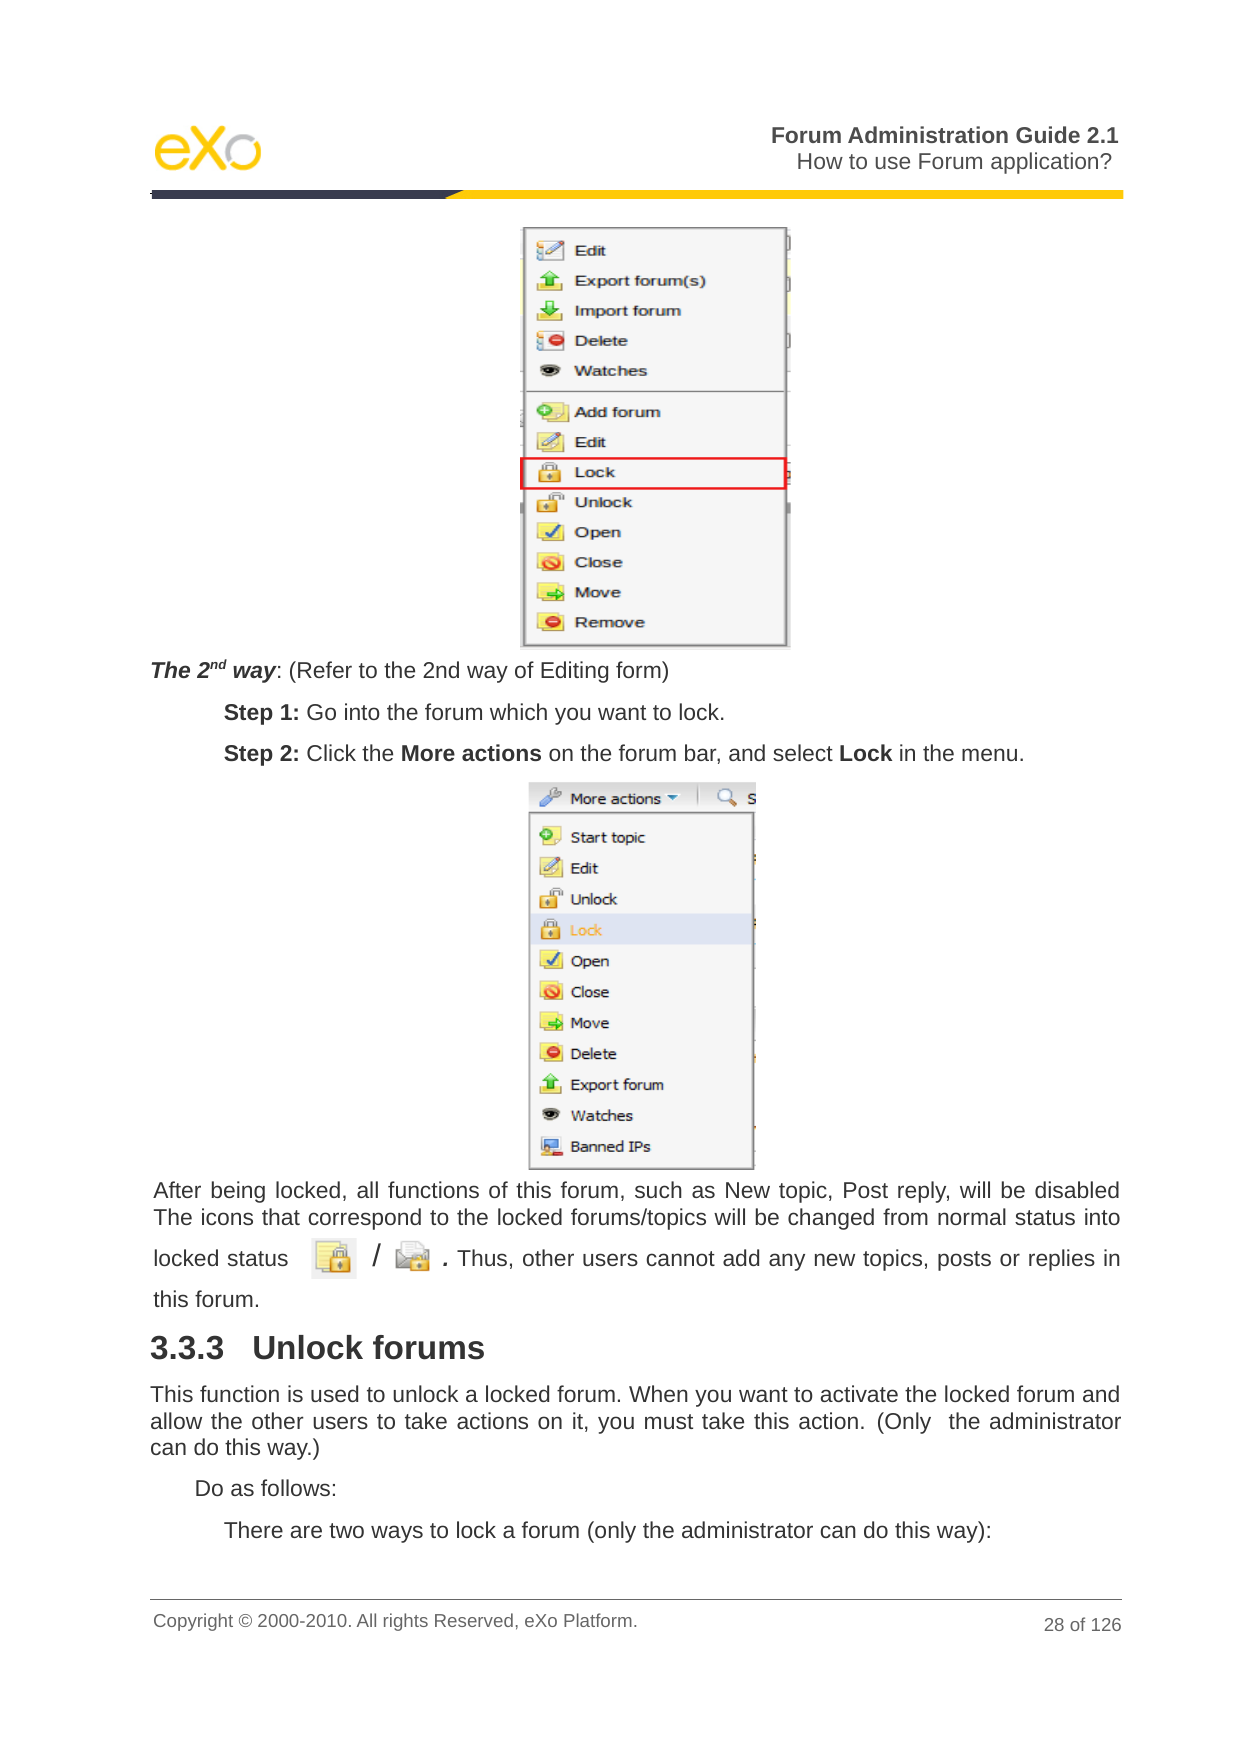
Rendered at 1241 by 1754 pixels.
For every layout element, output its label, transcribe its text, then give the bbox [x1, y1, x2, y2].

text There are two ways to lock a forum (only the administrator can do this way): [150, 1517, 1122, 1543]
list Step 1: Go into the forum which you want to lock. [186, 699, 1122, 725]
picture [520, 227, 791, 650]
list Step 2: Click the More actions on the forum bar, and select Lock in the menu. [186, 740, 1122, 766]
picture [388, 1237, 436, 1278]
picture [528, 781, 756, 1170]
text This function is used to unlock a locked forum. When you want to activate the locked forum and allow the other users to take actions on it, you must take this action. (Only the administrator can do this way.) [150, 1381, 1122, 1460]
picture [151, 190, 1124, 199]
text The 2nd way: (Refer to the 2nd way of Editing form) [150, 223, 1122, 684]
picture [155, 125, 262, 171]
picture [311, 1238, 357, 1279]
subtitle Unlock forums [150, 1328, 1122, 1366]
text Do as follows: [150, 1475, 1122, 1502]
text After being locked, all functions of this forum, such as New topic, Post reply, will be disabled The icons that correspond to the locked forums/topics will be changed from normal status into locked status /. Thus, other users cannot add any new topics, posts or replies in this forum. [153, 781, 1122, 1313]
